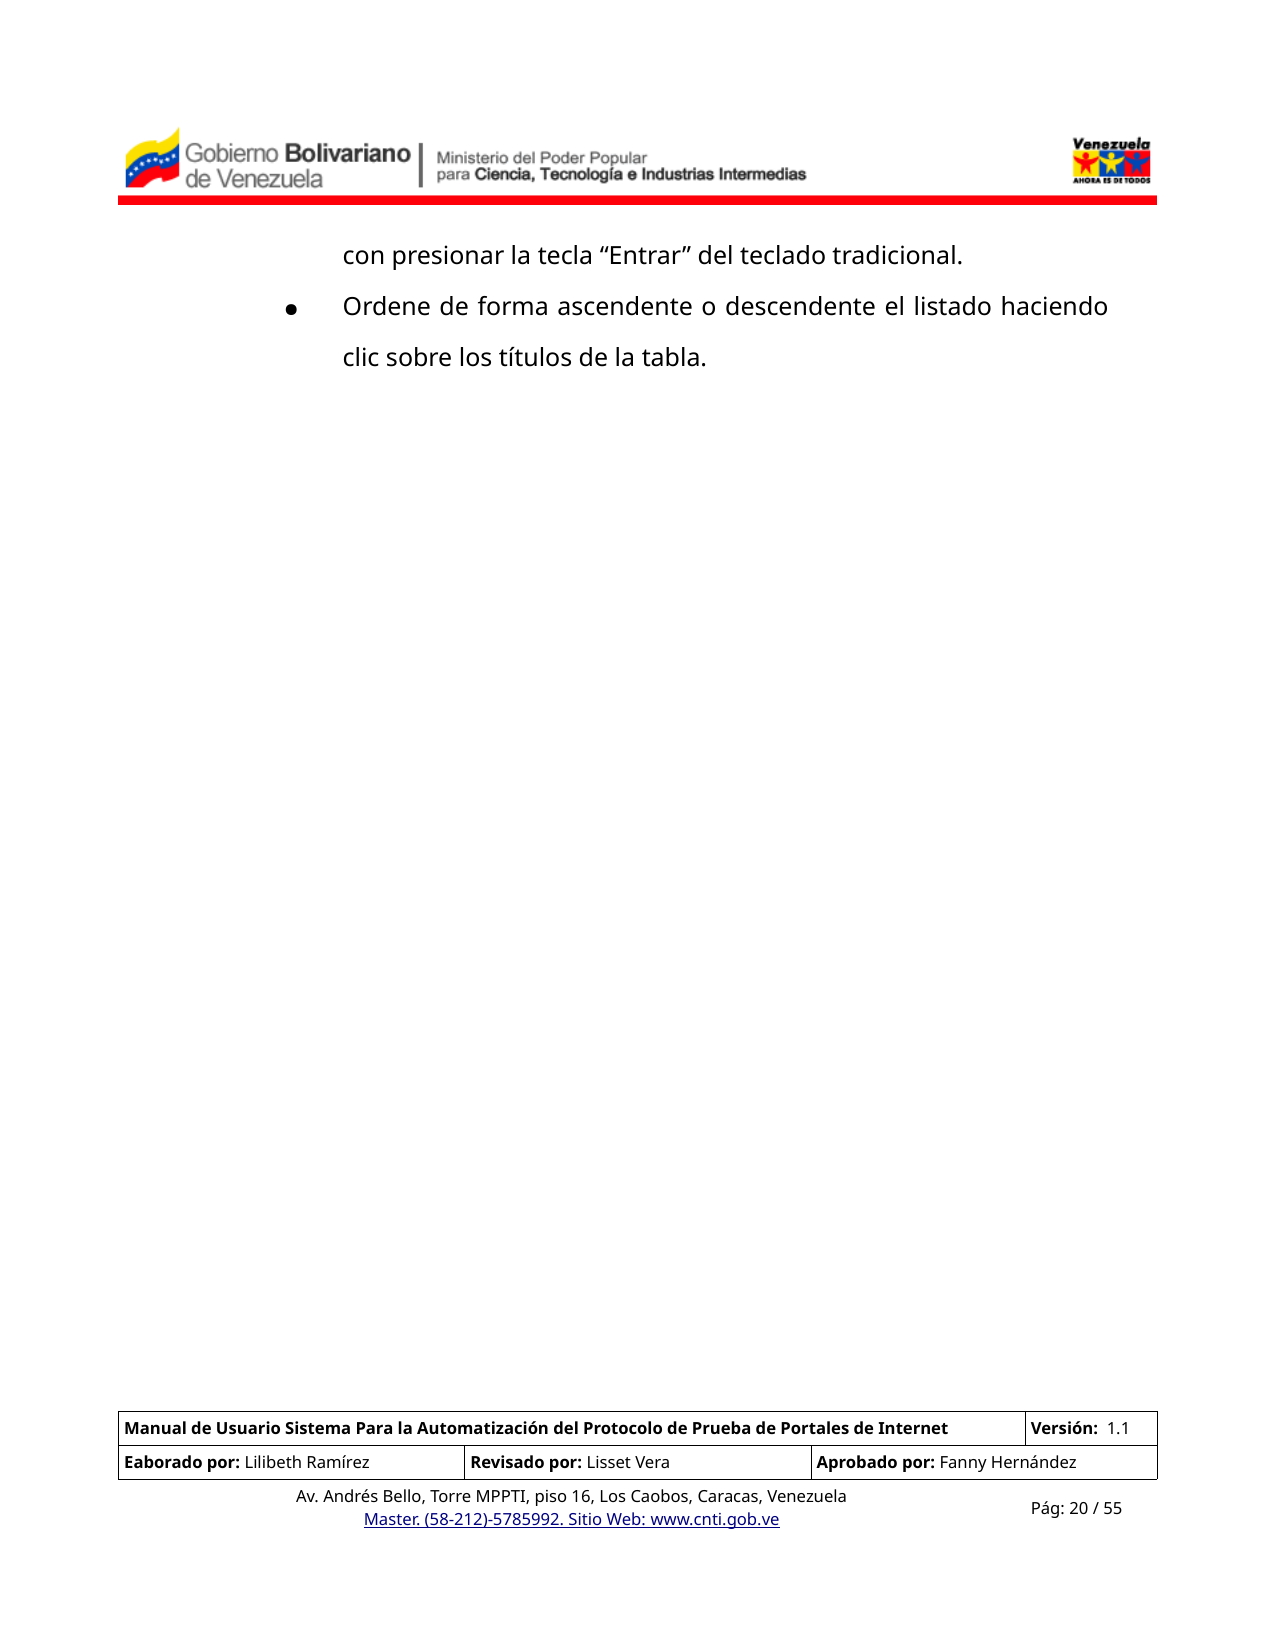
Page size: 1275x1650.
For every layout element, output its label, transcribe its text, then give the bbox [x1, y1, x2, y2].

picture [118, 119, 1157, 205]
list Ordene de forma ascendente o descendente el listado haciendo clic sobre los títulos de la tabla. [283, 289, 1109, 374]
list con presionar la tecla “Entrar” del teclado tradicional. [283, 238, 1109, 272]
